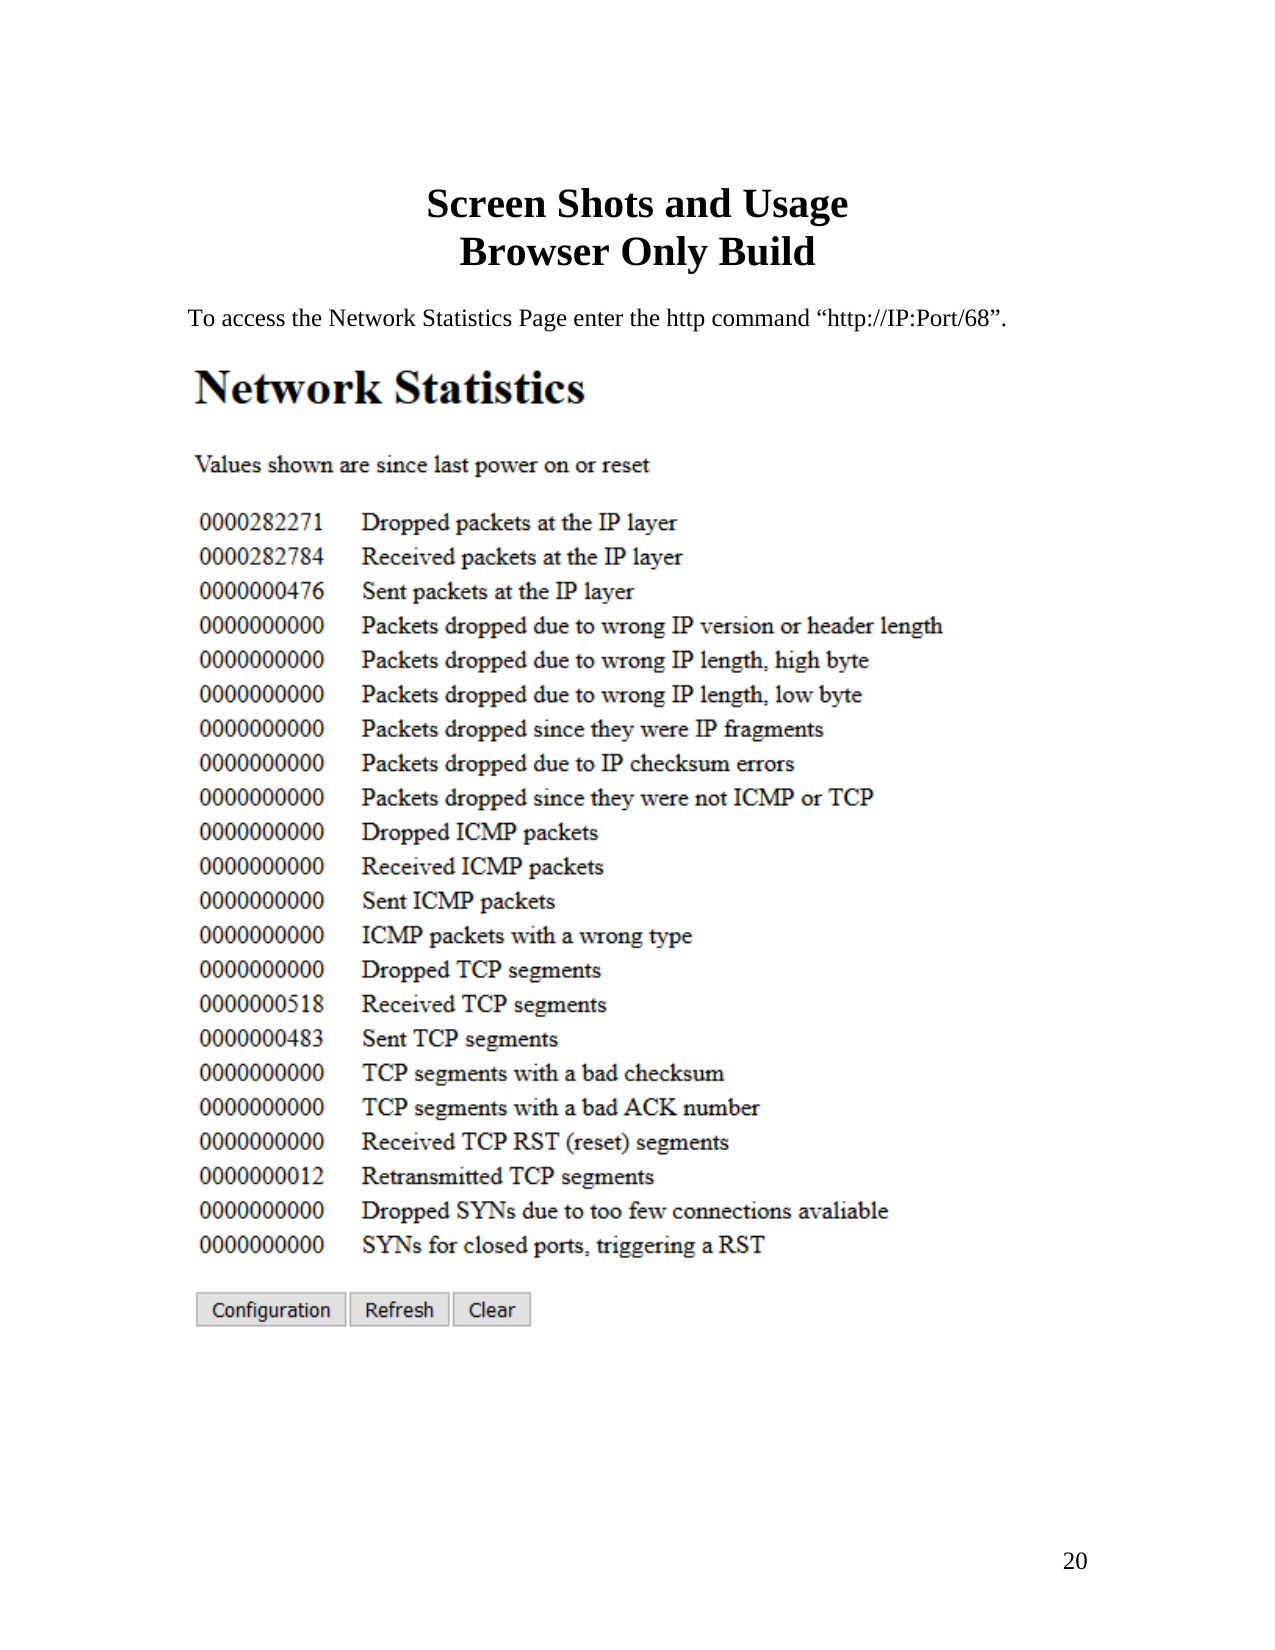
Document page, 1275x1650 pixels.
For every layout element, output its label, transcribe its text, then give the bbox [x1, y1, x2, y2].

text Browser Only Build [187, 227, 1087, 274]
picture [187, 360, 979, 1344]
text To access the Network Statistics Page enter the http command “http://IP:Port/68”. [187, 303, 1087, 332]
text Screen Shots and Usage [187, 179, 1087, 227]
